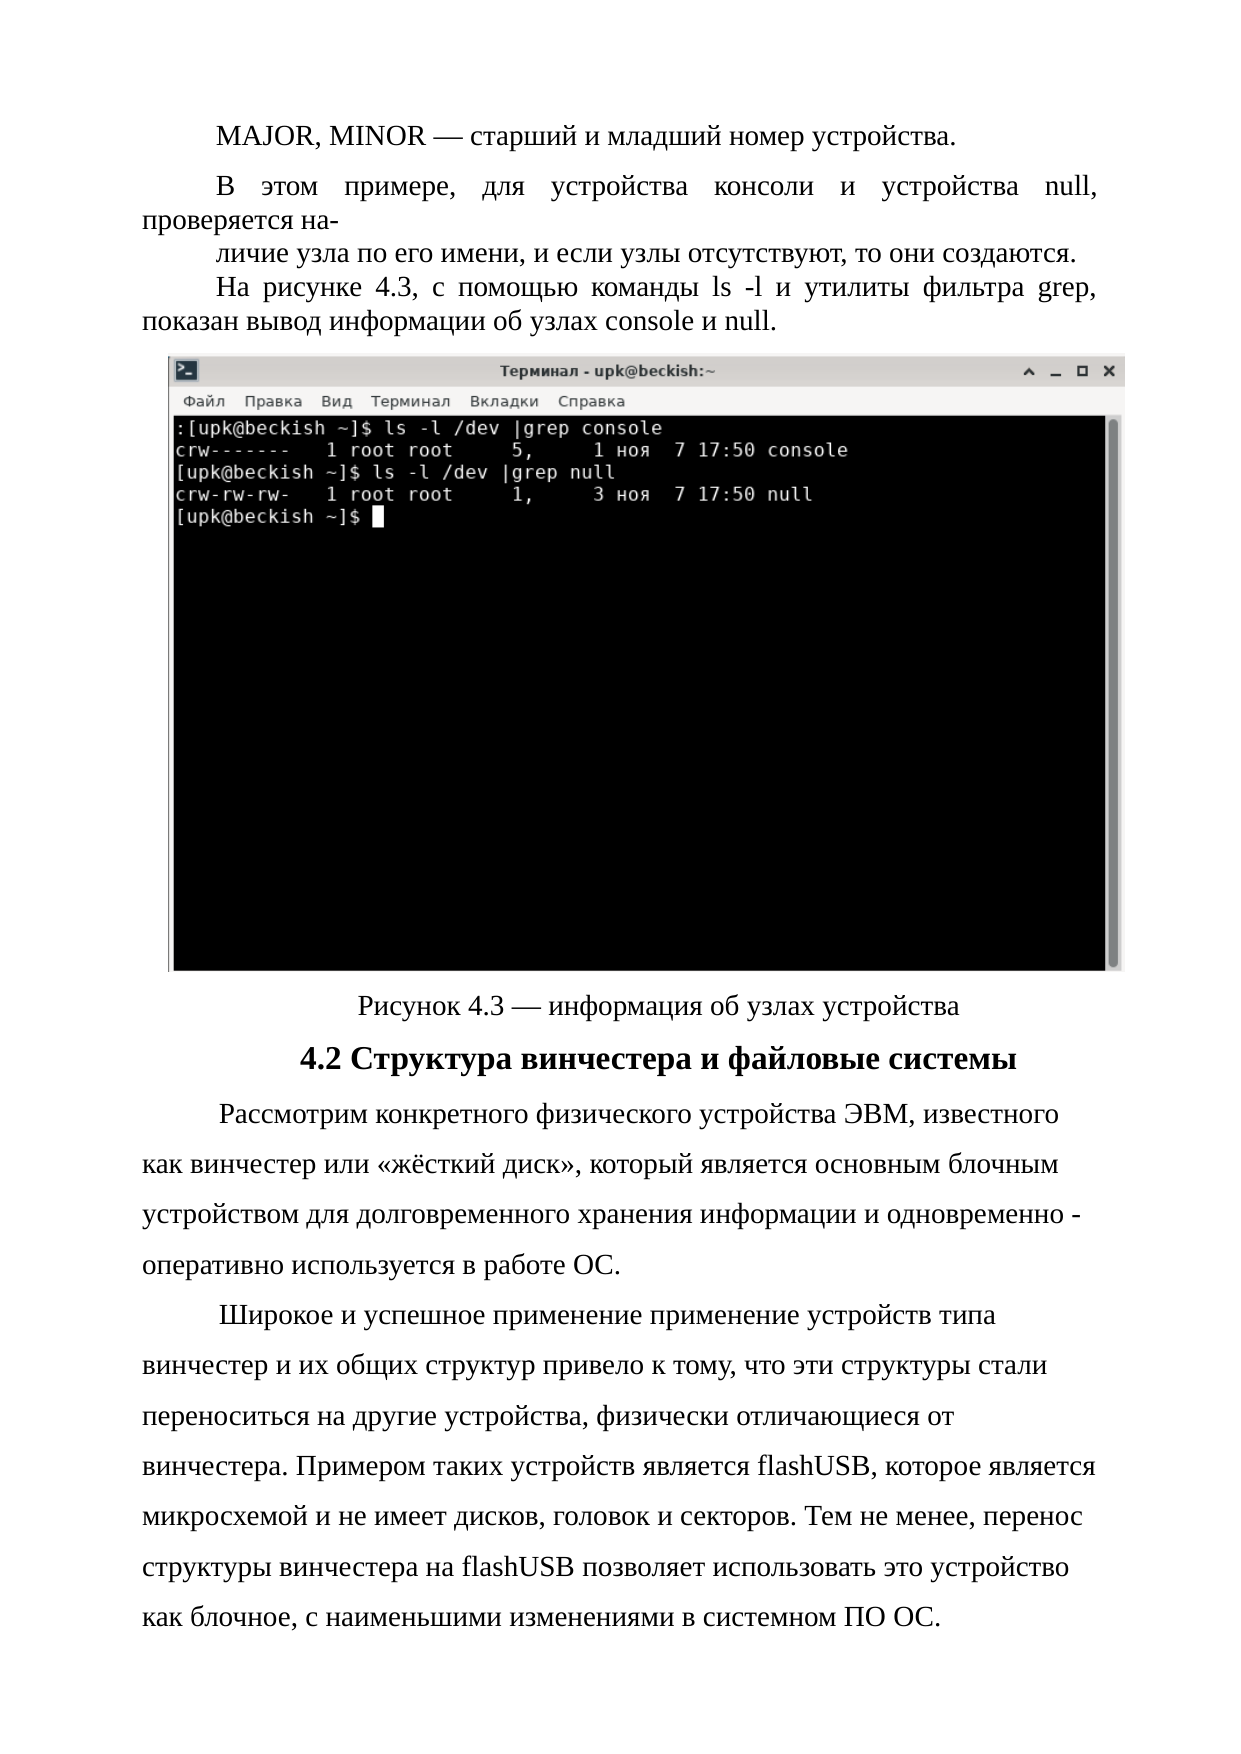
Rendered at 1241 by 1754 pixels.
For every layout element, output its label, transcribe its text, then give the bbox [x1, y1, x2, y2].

picture [168, 353, 1125, 972]
text личие узла по его имени, и если узлы отсутствуют, то они создаются. [142, 236, 1098, 269]
text Рассмотрим конкретного физического устройства ЭВМ, известного как винчестер или «жёсткий диск», который является основным блочным устройством для долговременного хранения информации и одновременно - оперативно используется в работе ОС. [142, 1096, 1098, 1280]
text MAJOR, MINOR — старший и младший номер устройства. [142, 118, 1098, 152]
text Рисунок 4.3 — информация об узлах устройства [142, 336, 1098, 1022]
text В этом примере, для устройства консоли и устройства null, проверяется на- [142, 168, 1098, 236]
text На рисунке 4.3, с помощью команды ls -l и утилиты фильтра grep, показан вывод информации об узлах console и null. [142, 269, 1098, 336]
text Широкое и успешное применение применение устройств типа винчестер и их общих структур привело к тому, что эти структуры стали переноситься на другие устройства, физически отличающиеся от винчестера. Примером таких устройств является flashUSB, которое является микросхемой и не имеет дисков, головок и секторов. Тем не менее, перенос структуры винчестера на flashUSB позволяет использовать это устройство как блочное, с наименьшими изменениями в системном ПО ОС. [142, 1297, 1098, 1632]
text 4.2 Структура винчестера и файловые системы [142, 1038, 1098, 1077]
